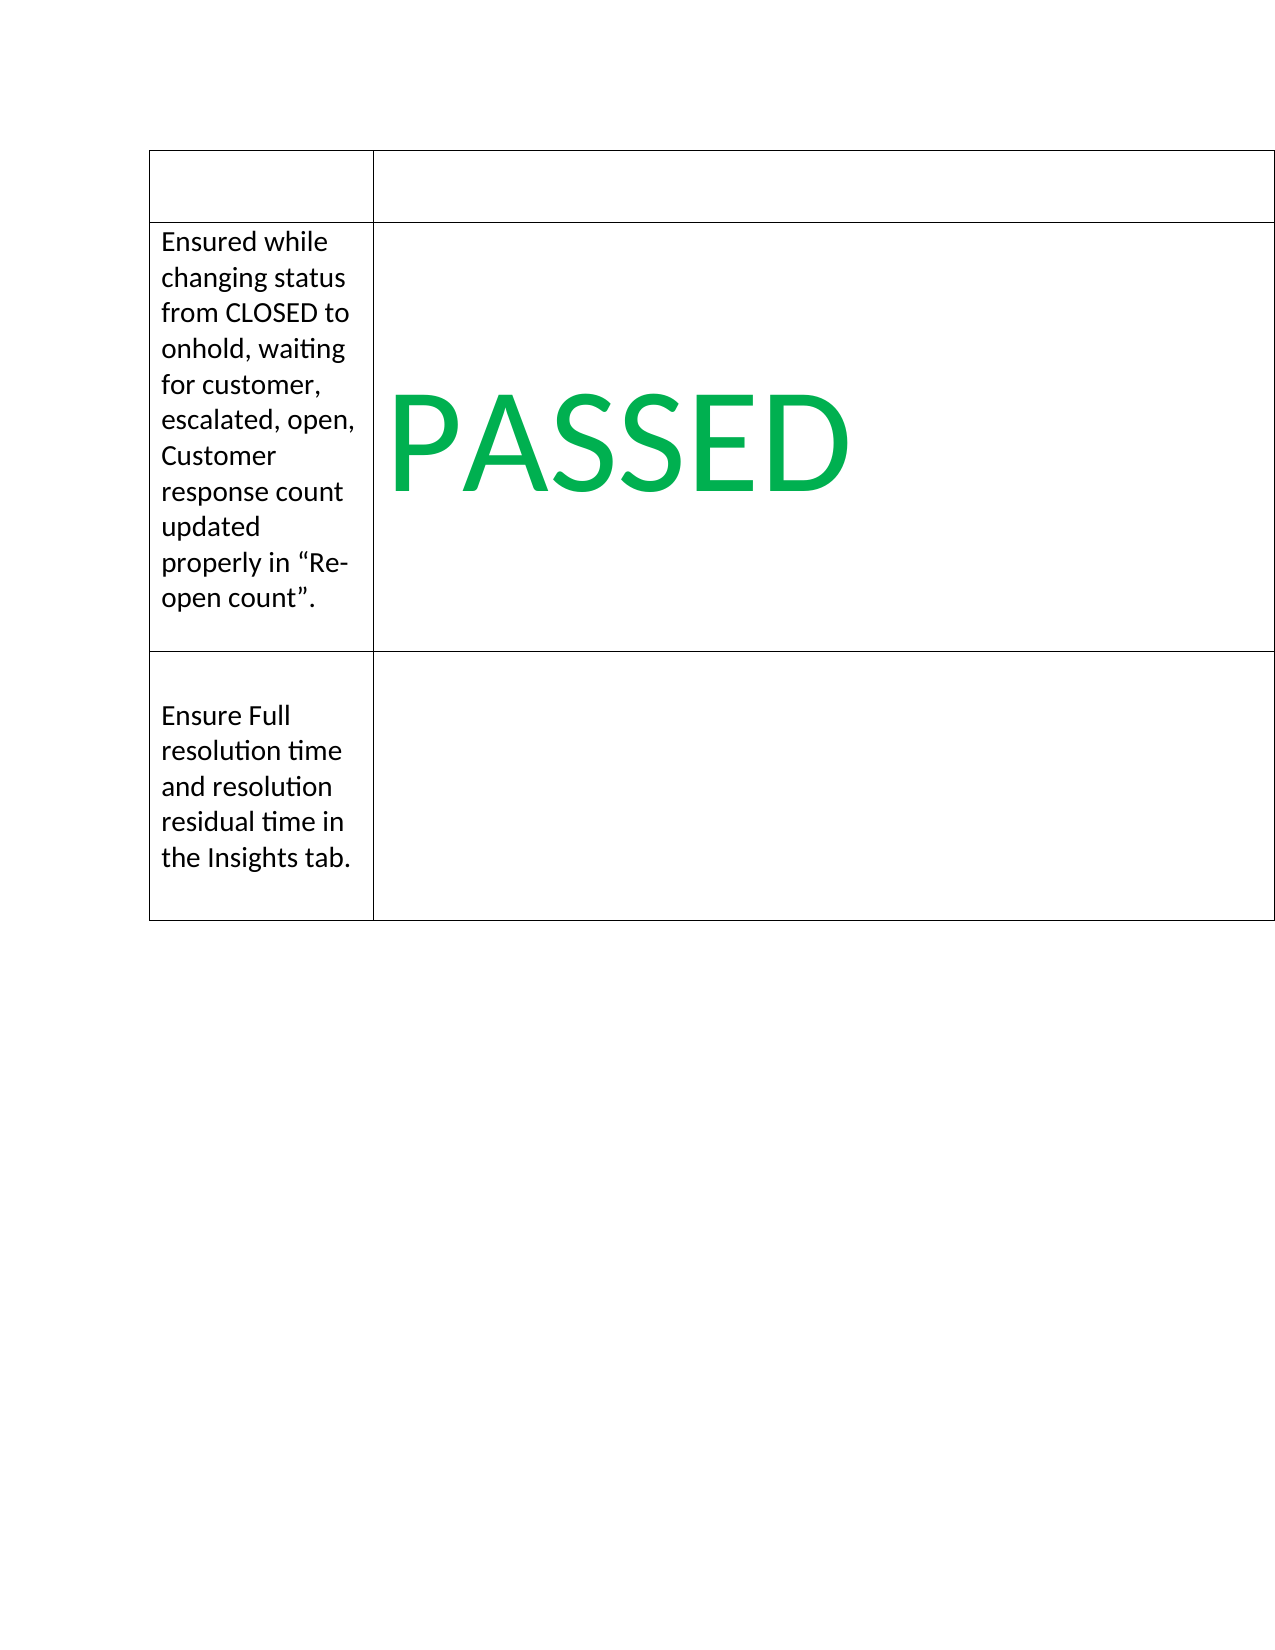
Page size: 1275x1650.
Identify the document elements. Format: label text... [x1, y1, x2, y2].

table_cell [374, 652, 1274, 920]
table_cell Ensured while changing status from CLOSED to onhold, waiting for customer, escalated, open, Customer response count updated properly in “Re-open count”. [150, 223, 373, 651]
table_cell PASSED [374, 223, 1274, 651]
table_cell [150, 151, 373, 222]
table_cell Ensure Full resolution time and resolution residual time in the Insights tab. [150, 652, 373, 920]
table_cell [374, 151, 1274, 222]
